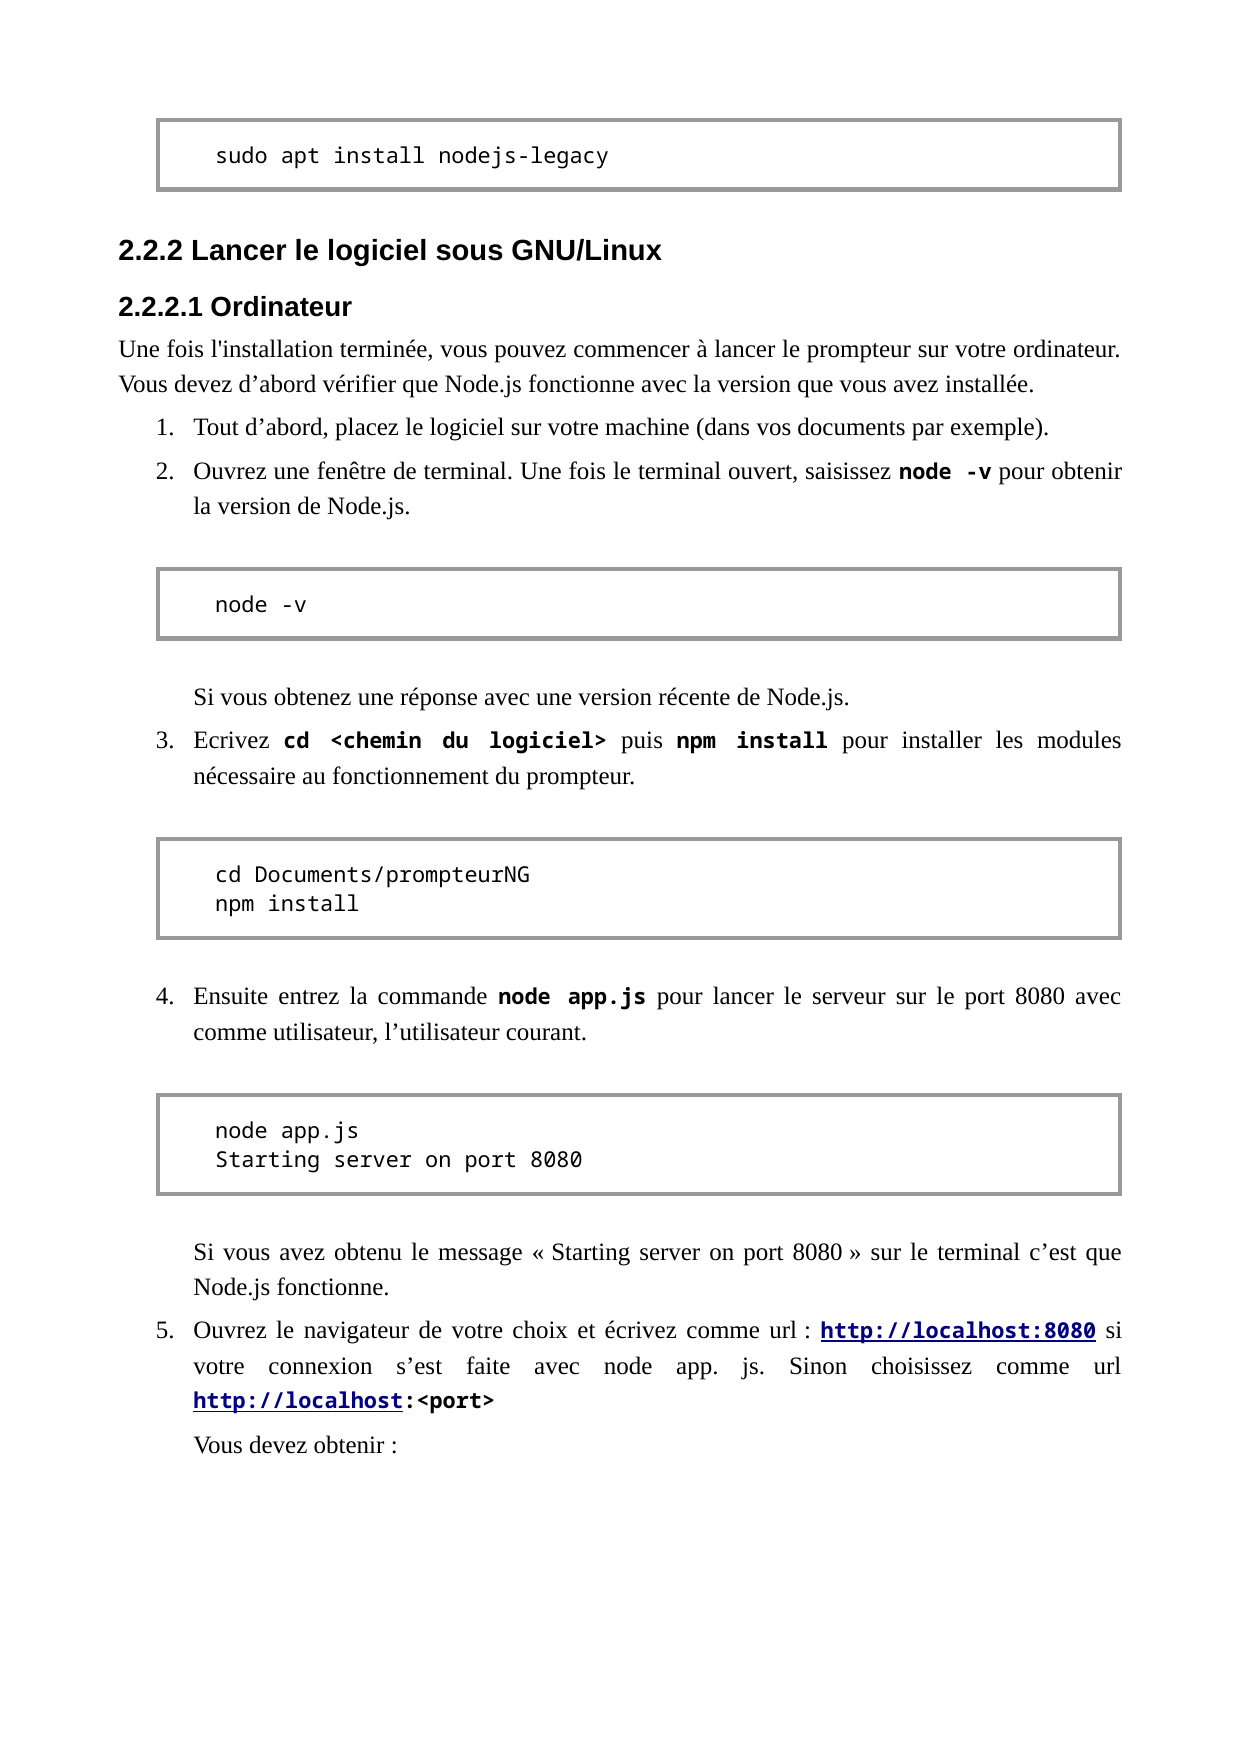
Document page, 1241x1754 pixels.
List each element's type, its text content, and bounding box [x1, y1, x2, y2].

list node -v [160, 571, 1118, 636]
list Ouvrez une fenêtre de terminal. Une fois le terminal ouvert, saisissez node -v pour obtenir la version de Node.js. [156, 456, 1122, 520]
list Vous devez obtenir : [156, 1430, 1122, 1459]
list sudo apt install nodejs-legacy [160, 122, 1118, 187]
list cd Documents/prompteurNG npm install [160, 841, 1118, 936]
list Tout d’abord, placez le logiciel sur votre machine (dans vos documents par exemple). [156, 412, 1122, 441]
subtitle 2.2.2.1 Ordinateur [118, 290, 1122, 322]
list Si vous obtenez une réponse avec une version récente de Node.js. [156, 682, 1122, 711]
list node app.js Starting server on port 8080 [160, 1097, 1118, 1192]
list Ouvrez le navigateur de votre choix et écrivez comme url : http://localhost:8080 si votre connexion s’est faite avec node app. js. Sinon choisissez comme url http://localhost:<port> [156, 1315, 1122, 1415]
list Ecrivez cd <chemin du logiciel> puis npm install pour installer les modules nécessaire au fonctionnement du prompteur. [156, 725, 1122, 789]
list Ensuite entrez la commande node app.js pour lancer le serveur sur le port 8080 avec comme utilisateur, l’utilisateur courant. [156, 981, 1122, 1046]
subtitle 2.2.2 Lancer le logiciel sous GNU/Linux [118, 233, 1122, 267]
text Une fois l'installation terminée, vous pouvez commencer à lancer le prompteur sur votre ordinateur. Vous devez d’abord vérifier que Node.js fonctionne avec la version que vous avez installée. [118, 334, 1122, 398]
list Si vous avez obtenu le message « Starting server on port 8080 » sur le terminal c’est que Node.js fonctionne. [156, 1237, 1122, 1301]
